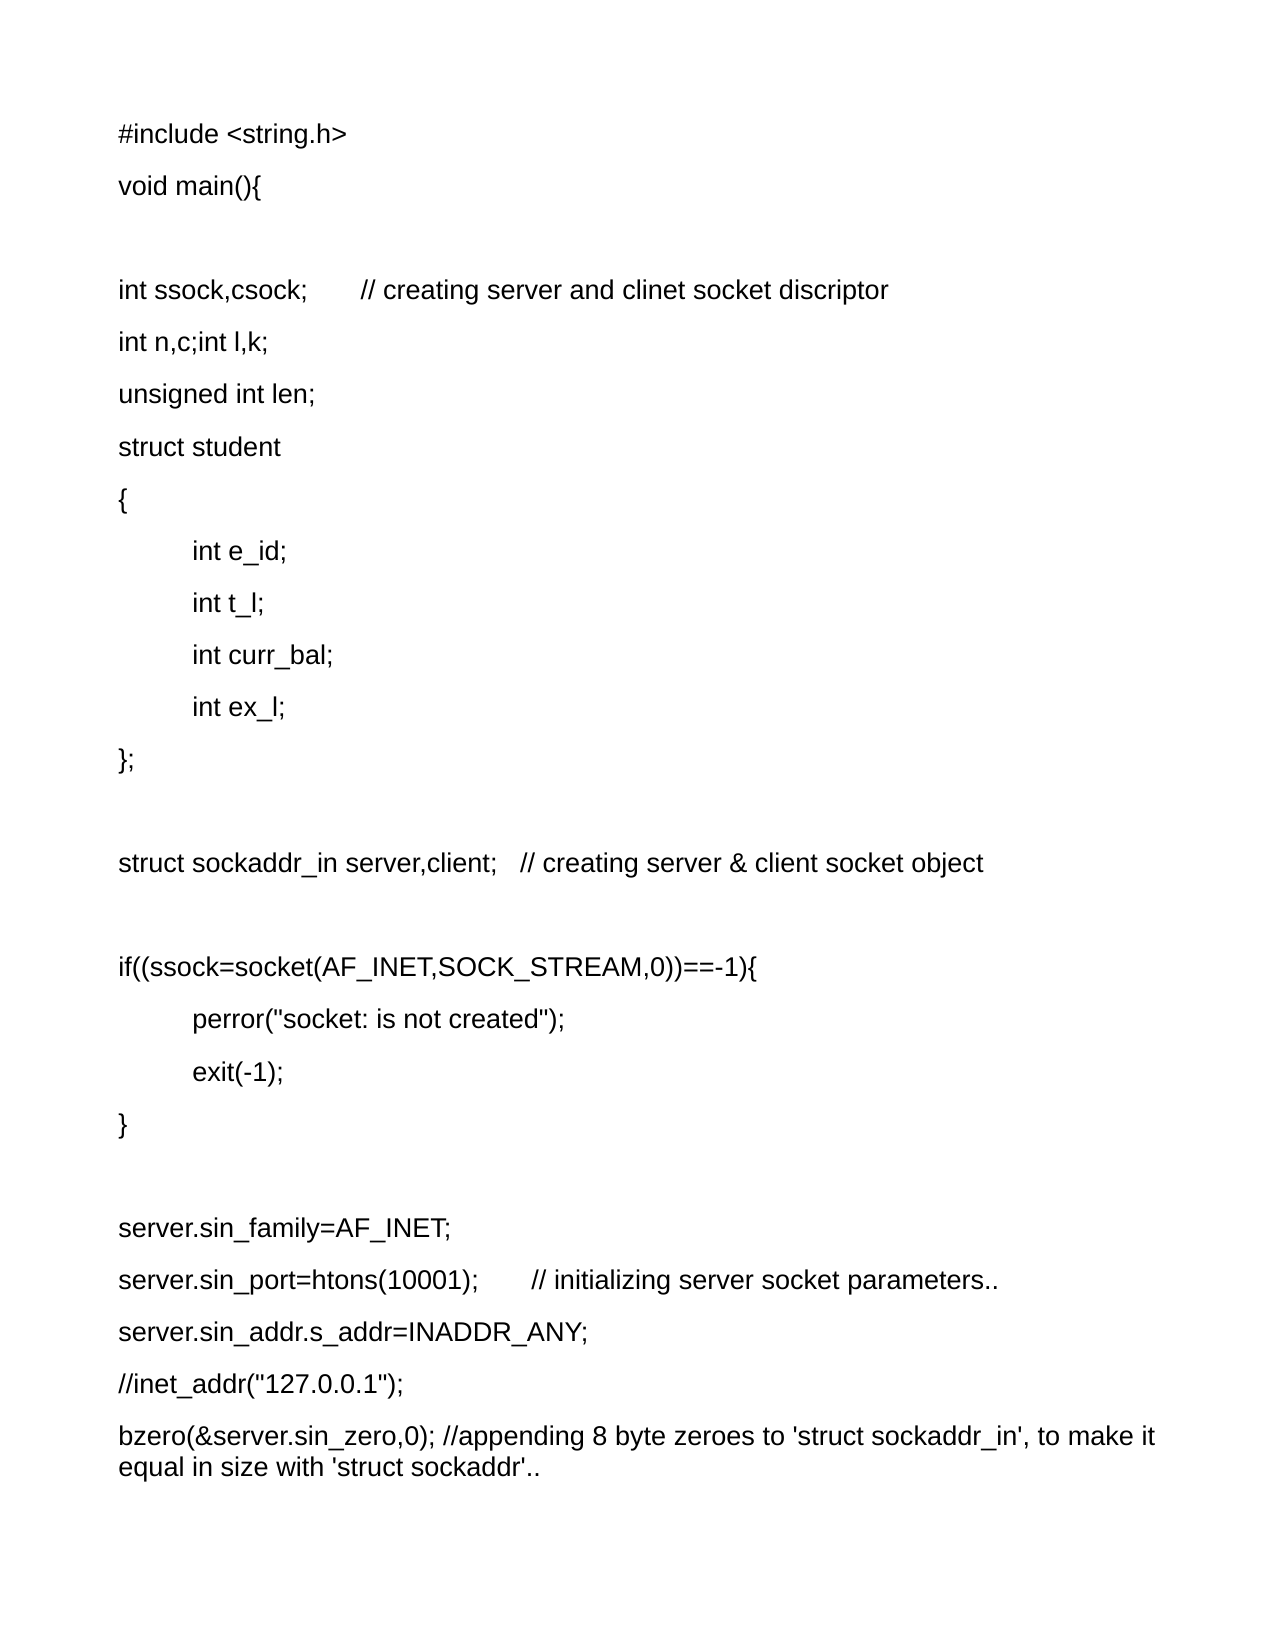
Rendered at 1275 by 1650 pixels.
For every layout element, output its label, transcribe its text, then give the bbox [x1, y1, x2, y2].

text server.sin_family=AF_INET; [118, 1212, 1157, 1243]
text int ex_l; [118, 691, 1157, 722]
text { [118, 483, 1157, 514]
text } [118, 1108, 1157, 1139]
text void main(){ [118, 170, 1157, 201]
text bzero(&server.sin_zero,0); //appending 8 byte zeroes to 'struct sockaddr_in', to make it equal in size with 'struct sockaddr'.. [118, 1420, 1157, 1483]
text int curr_bal; [118, 639, 1157, 670]
text if((ssock=socket(AF_INET,SOCK_STREAM,0))==-1){ [118, 951, 1157, 983]
text int ssock,csock; // creating server and clinet socket discriptor [118, 274, 1157, 306]
text #include <string.h> [118, 118, 1157, 149]
text int t_l; [118, 587, 1157, 618]
text server.sin_addr.s_addr=INADDR_ANY; [118, 1316, 1157, 1347]
text unsigned int len; [118, 378, 1157, 410]
text int n,c;int l,k; [118, 326, 1157, 358]
text struct student [118, 431, 1157, 462]
text struct sockaddr_in server,client; // creating server & client socket object [118, 847, 1157, 878]
text perror("socket: is not created"); [118, 1003, 1157, 1035]
text }; [118, 743, 1157, 774]
text exit(-1); [118, 1056, 1157, 1087]
text int e_id; [118, 535, 1157, 566]
text server.sin_port=htons(10001); // initializing server socket parameters.. [118, 1264, 1157, 1295]
text //inet_addr("127.0.0.1"); [118, 1368, 1157, 1399]
